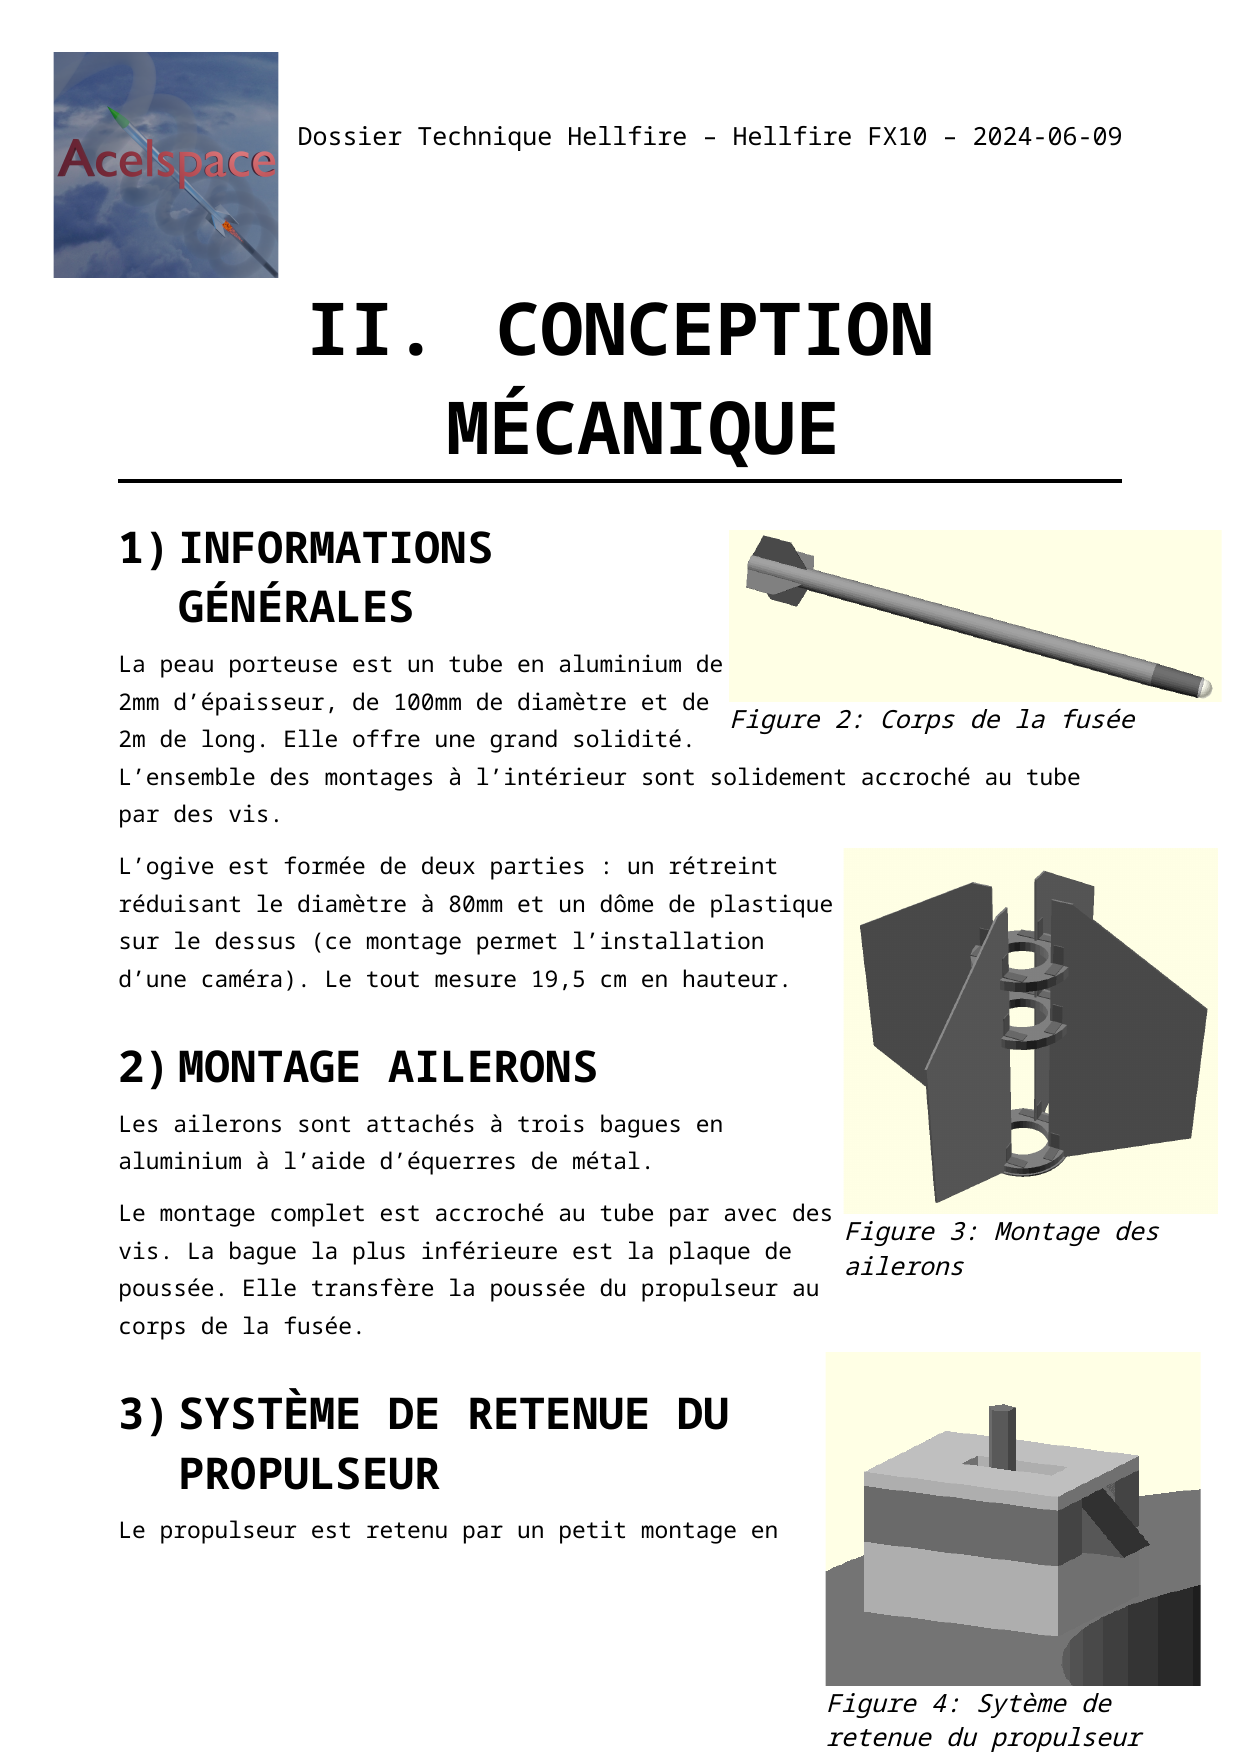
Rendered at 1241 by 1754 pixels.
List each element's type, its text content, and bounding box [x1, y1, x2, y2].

text Figure 4: Sytème de retenue du propulseur [826, 1686, 1201, 1754]
subtitle Informations générales [118, 516, 1222, 636]
subtitle Montage ailerons [118, 1036, 843, 1095]
text Figure 2: Corps de la fusée [729, 702, 1222, 736]
picture [843, 848, 1218, 1214]
picture [729, 530, 1222, 702]
picture [53, 52, 279, 278]
subtitle [826, 1339, 1201, 1352]
text Les ailerons sont attachés à trois bagues en aluminium à l’aide d’équerres de métal. [118, 1108, 843, 1176]
subtitle Conception mécanique [118, 207, 1122, 479]
text Figure 3: Montage des ailerons [843, 1214, 1218, 1282]
picture [825, 1352, 1201, 1686]
text Le propulseur est retenu par un petit montage en métal accroché à la plaque de poussée. [118, 1514, 825, 1546]
subtitle Système de retenue du propulseur [118, 1383, 825, 1502]
text L’ogive est formée de deux parties : un rétreint réduisant le diamètre à 80mm et un dôme de plastique sur le dessus (ce montage permet l’installation d’une caméra). Le tout mesure 19,5 cm en hauteur. [118, 850, 843, 994]
text Le montage complet est accroché au tube par avec des vis. La bague la plus inférieure est la plaque de poussée. Elle transfère la poussée du propulseur au corps de la fusée. [118, 1197, 1122, 1341]
text La peau porteuse est un tube en aluminium de 2mm d’épaisseur, de 100mm de diamètre et de 2m de long. Elle offre une grand solidité. L’ensemble des montages à l’intérieur sont solidement accroché au tube par des vis. [118, 648, 1122, 829]
text [843, 836, 1218, 848]
